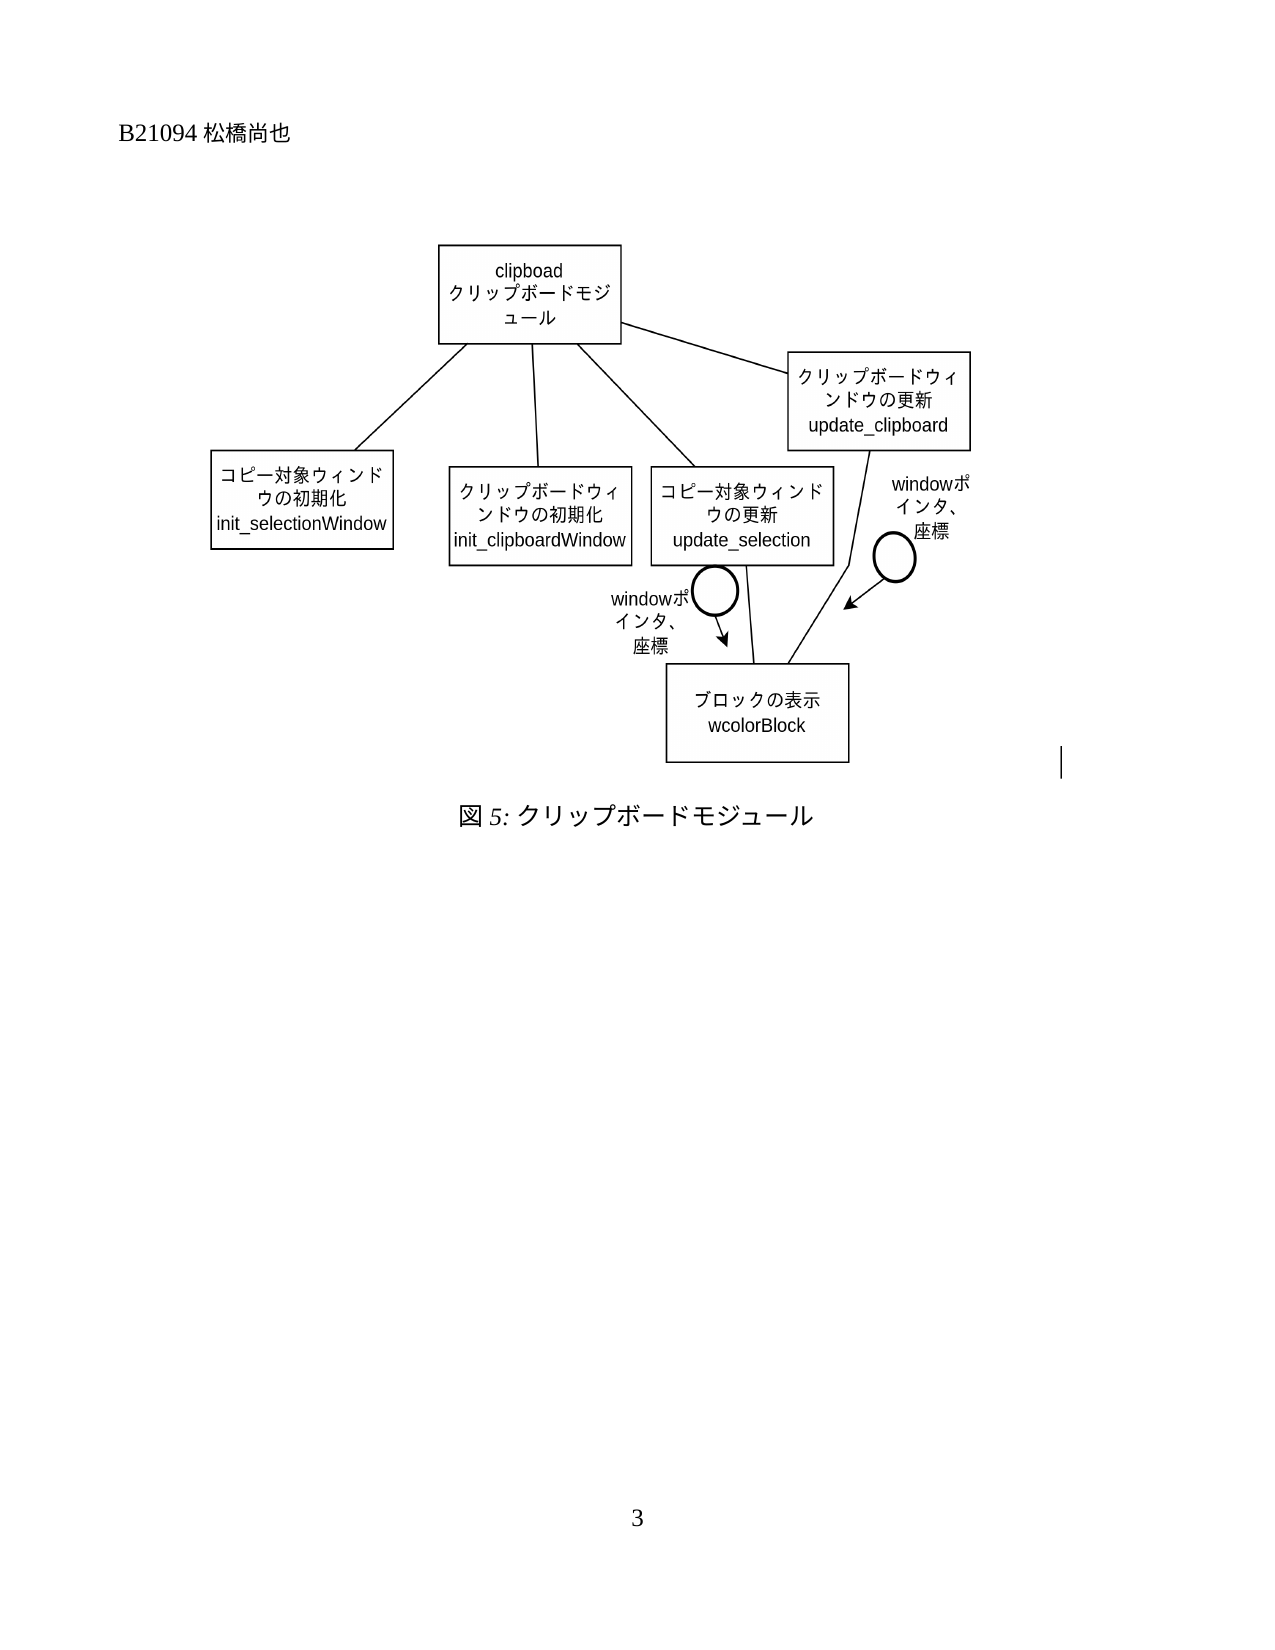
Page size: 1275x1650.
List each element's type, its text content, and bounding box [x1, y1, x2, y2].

picture [195, 228, 1080, 799]
text 図 5: クリップボードモジュール [196, 799, 1079, 832]
